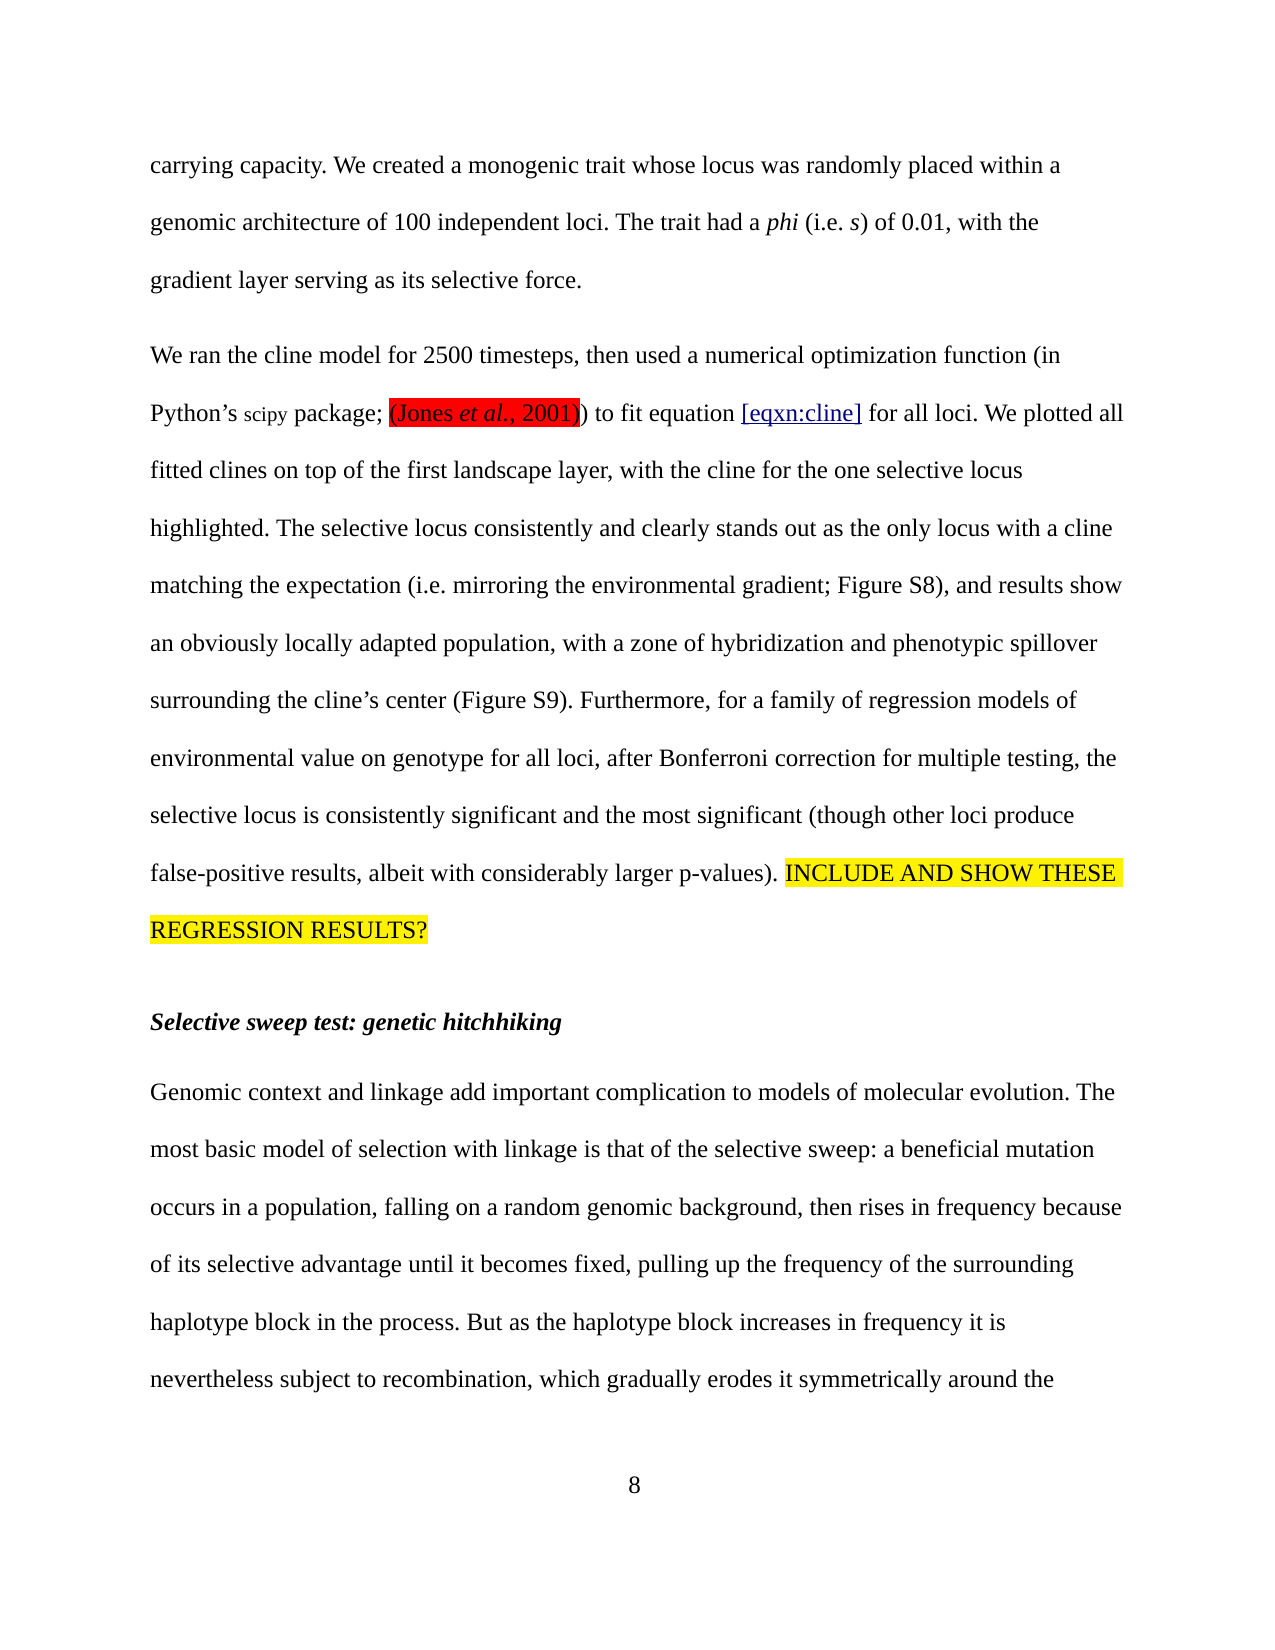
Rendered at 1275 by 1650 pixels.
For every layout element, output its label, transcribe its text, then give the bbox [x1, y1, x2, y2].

text Genomic context and linkage add important complication to models of molecular evolution. The most basic model of selection with linkage is that of the selective sweep: a beneficial mutation occurs in a population, falling on a random genomic background, then rises in frequency because of its selective advantage until it becomes fixed, pulling up the frequency of the surrounding haplotype block in the process. But as the haplotype block increases in frequency it is nevertheless subject to recombination, which gradually erodes it symmetrically around the [150, 1077, 1125, 1393]
subtitle Selective sweep test: genetic hitchhiking [150, 1007, 1125, 1036]
text carrying capacity. We created a monogenic trait whose locus was randomly placed within a genomic architecture of 100 independent loci. The trait had a phi (i.e. s) of 0.01, with the gradient layer serving as its selective force. [150, 150, 1125, 294]
text We ran the cline model for 2500 timesteps, then used a numerical optimization function (in Python’s scipy package; (Jones et al., 2001)) to fit equation [eqxn:cline] for all loci. We plotted all fitted clines on top of the first landscape layer, with the cline for the one selective locus highlighted. The selective locus consistently and clearly stands out as the only locus with a cline matching the expectation (i.e. mirroring the environmental gradient; Figure S8), and results show an obviously locally adapted population, with a zone of hybridization and phenotypic spillover surrounding the cline’s center (Figure S9). Furthermore, for a family of regression models of environmental value on genotype for all loci, after Bonferroni correction for multiple testing, the selective locus is consistently significant and the most significant (though other loci produce false-positive results, albeit with considerably larger p-values). INCLUDE AND SHOW THESE REGRESSION RESULTS? [150, 340, 1125, 944]
